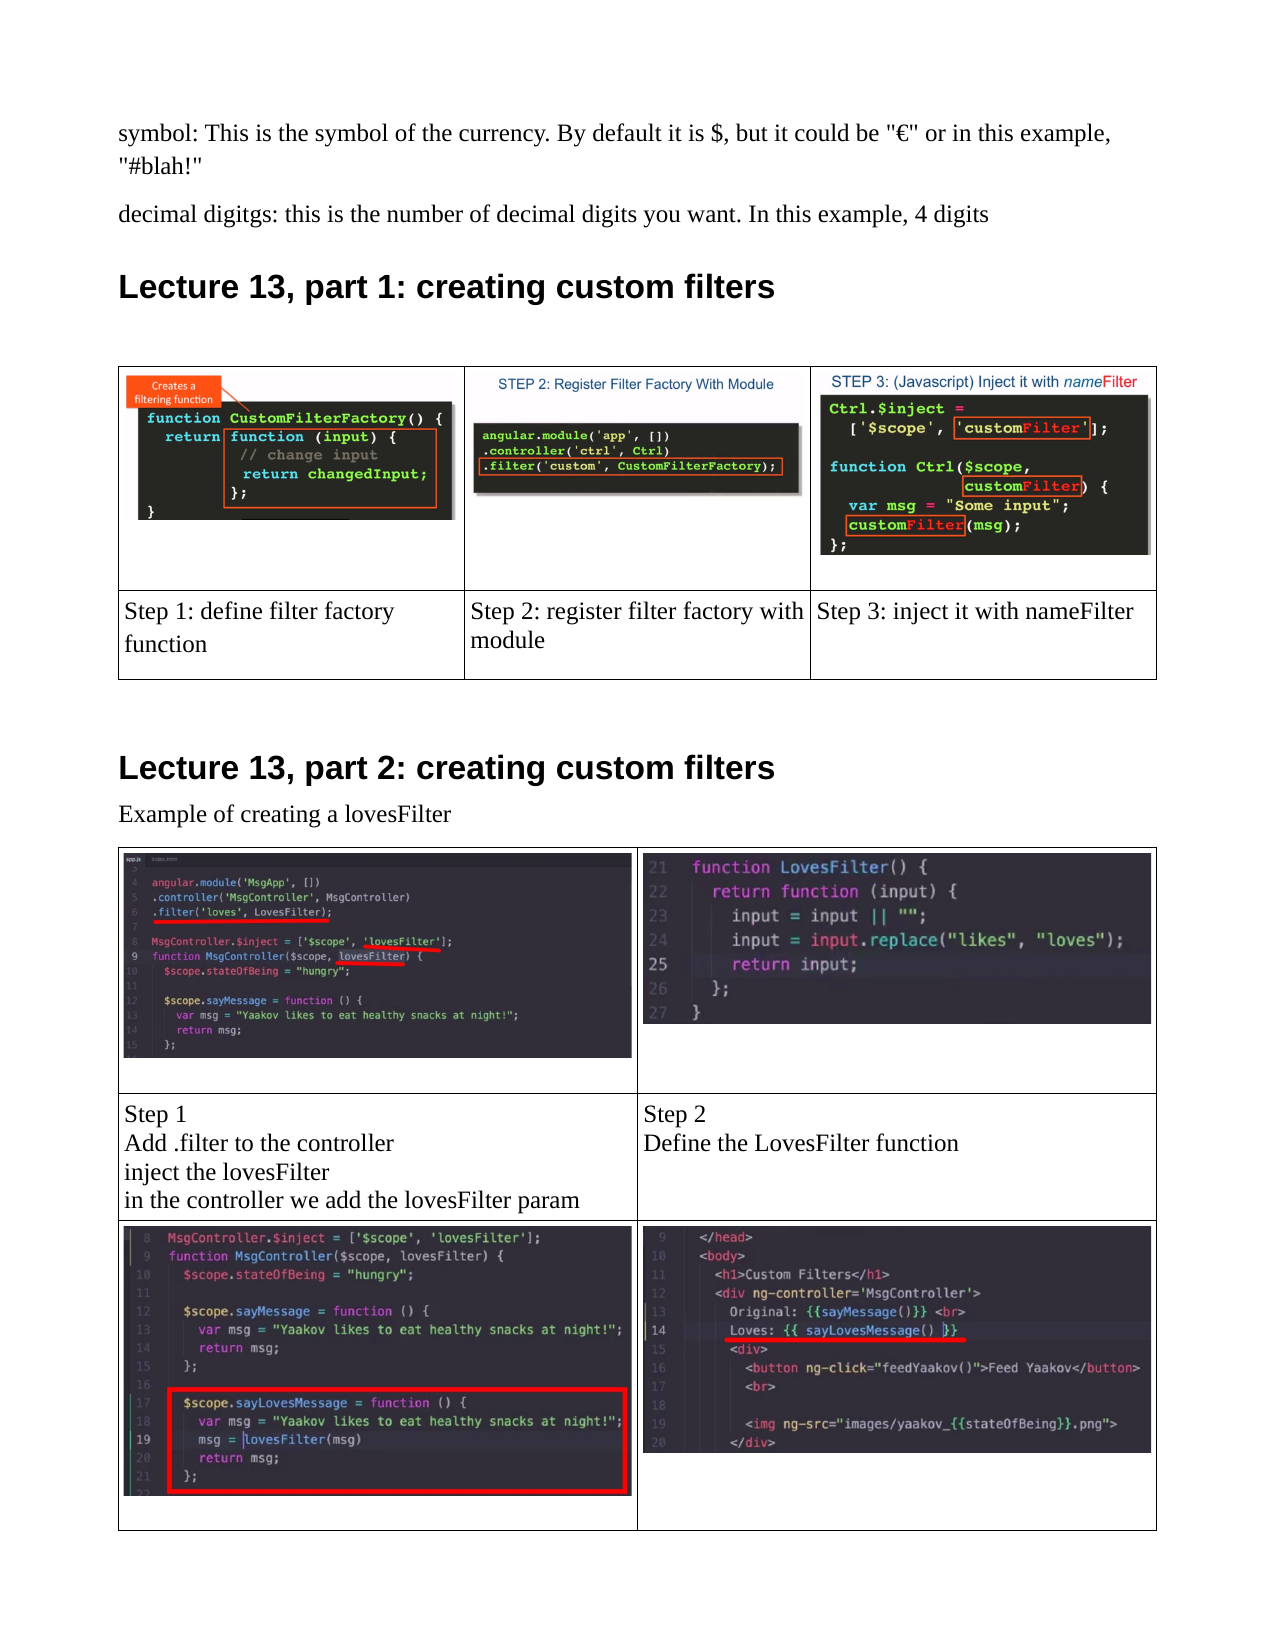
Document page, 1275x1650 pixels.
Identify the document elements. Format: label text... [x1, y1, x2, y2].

text Example of creating a lovesFilter [118, 799, 1157, 828]
table_cell [119, 1221, 637, 1530]
picture [643, 1226, 1152, 1453]
subtitle Lecture 13, part 2: creating custom filters [118, 748, 1157, 787]
table_cell Step 1: define filter factory function [119, 591, 464, 678]
table_cell Step 1 Add .filter to the controller inject the lovesFilter in the controller we add the lovesFilter param [119, 1094, 637, 1220]
text decimal digitgs: this is the number of decimal digits you want. In this example, 4 digits [118, 199, 1157, 227]
table_header [811, 367, 1156, 589]
table_cell [638, 1221, 1156, 1530]
table_header [119, 367, 464, 589]
picture [816, 372, 1152, 555]
subtitle Lecture 13, part 1: creating custom filters [118, 267, 1157, 306]
table_header [638, 848, 1156, 1092]
text symbol: This is the symbol of the currency. By default it is $, but it could be "€" or in this example, "#blah!" [118, 118, 1157, 180]
table_header [119, 848, 637, 1092]
picture [123, 853, 632, 1058]
table_cell Step 3: inject it with nameFilter [811, 591, 1156, 678]
picture [643, 853, 1152, 1024]
table_header [465, 367, 810, 589]
table_cell Step 2: register filter factory with module [465, 591, 810, 678]
picture [123, 1226, 632, 1496]
table_cell Step 2 Define the LovesFilter function [638, 1094, 1156, 1220]
picture [470, 372, 805, 499]
picture [123, 372, 459, 520]
